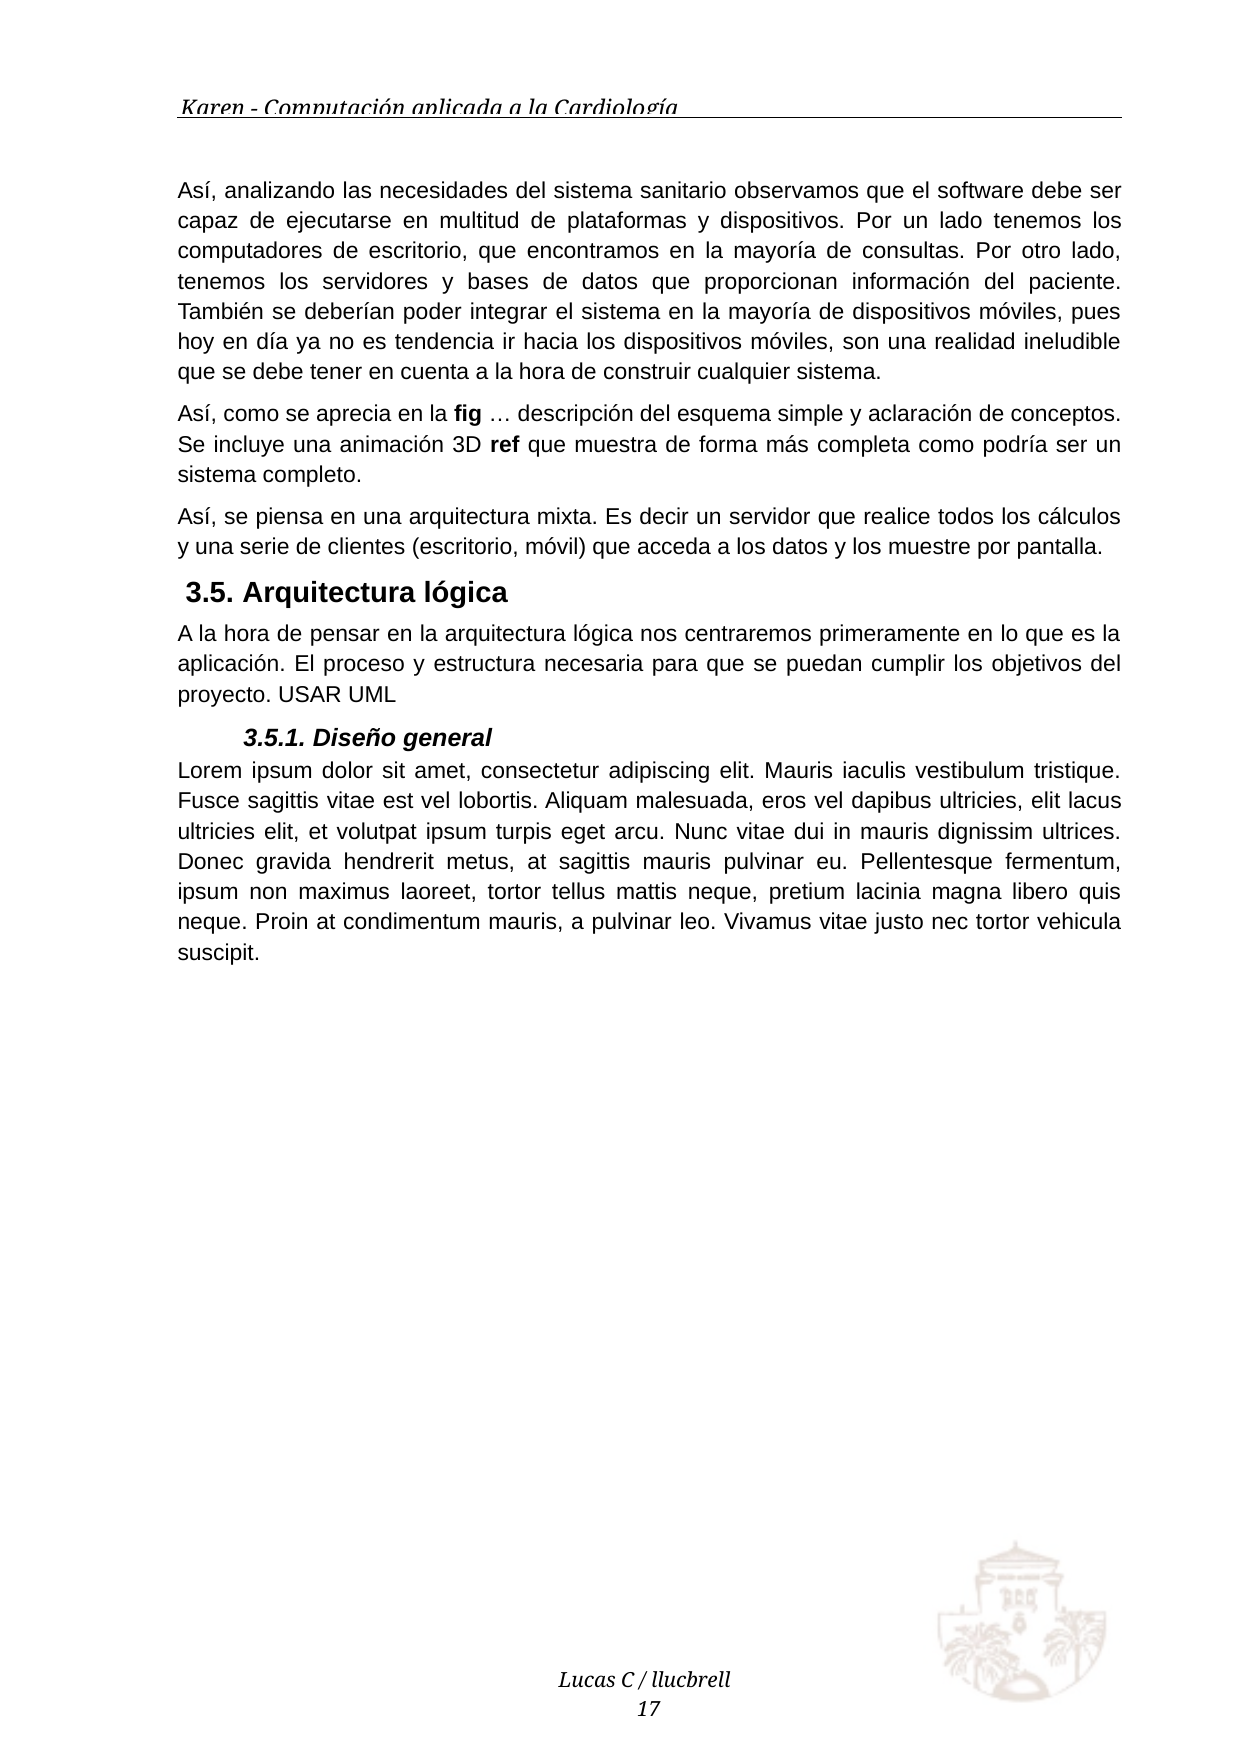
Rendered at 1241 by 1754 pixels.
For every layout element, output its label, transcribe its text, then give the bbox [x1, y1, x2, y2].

text Así, se piensa en una arquitectura mixta. Es decir un servidor que realice todos los cálculos y una serie de clientes (escritorio, móvil) que acceda a los datos y los muestre por pantalla. [177, 503, 1122, 559]
text Así, analizando las necesidades del sistema sanitario observamos que el software debe ser capaz de ejecutarse en multitud de plataformas y dispositivos. Por un lado tenemos los computadores de escritorio, que encontramos en la mayoría de consultas. Por otro lado, tenemos los servidores y bases de datos que proporcionan información del paciente. También se deberían poder integrar el sistema en la mayoría de dispositivos móviles, pues hoy en día ya no es tendencia ir hacia los dispositivos móviles, son una realidad ineludible que se debe tener en cuenta a la hora de construir cualquier sistema. [177, 177, 1122, 385]
text Así, como se aprecia en la fig … descripción del esquema simple y aclaración de conceptos. Se incluye una animación 3D ref que muestra de forma más completa como podría ser un sistema completo. [177, 400, 1122, 487]
list Arquitectura lógica [177, 575, 1122, 608]
list Diseño general [177, 723, 1122, 751]
text Lorem ipsum dolor sit amet, consectetur adipiscing elit. Mauris iaculis vestibulum tristique. Fusce sagittis vitae est vel lobortis. Aliquam malesuada, eros vel dapibus ultricies, elit lacus ultricies elit, et volutpat ipsum turpis eget arcu. Nunc vitae dui in mauris dignissim ultrices. Donec gravida hendrerit metus, at sagittis mauris pulvinar eu. Pellentesque fermentum, ipsum non maximus laoreet, tortor tellus mattis neque, pretium lacinia magna libero quis neque. Proin at condimentum mauris, a pulvinar leo. Vivamus vitae justo nec tortor vehicula suscipit. [177, 757, 1122, 965]
text A la hora de pensar en la arquitectura lógica nos centraremos primeramente en lo que es la aplicación. El proceso y estructura necesaria para que se puedan cumplir los objetivos del proyecto. USAR UML [177, 620, 1122, 707]
